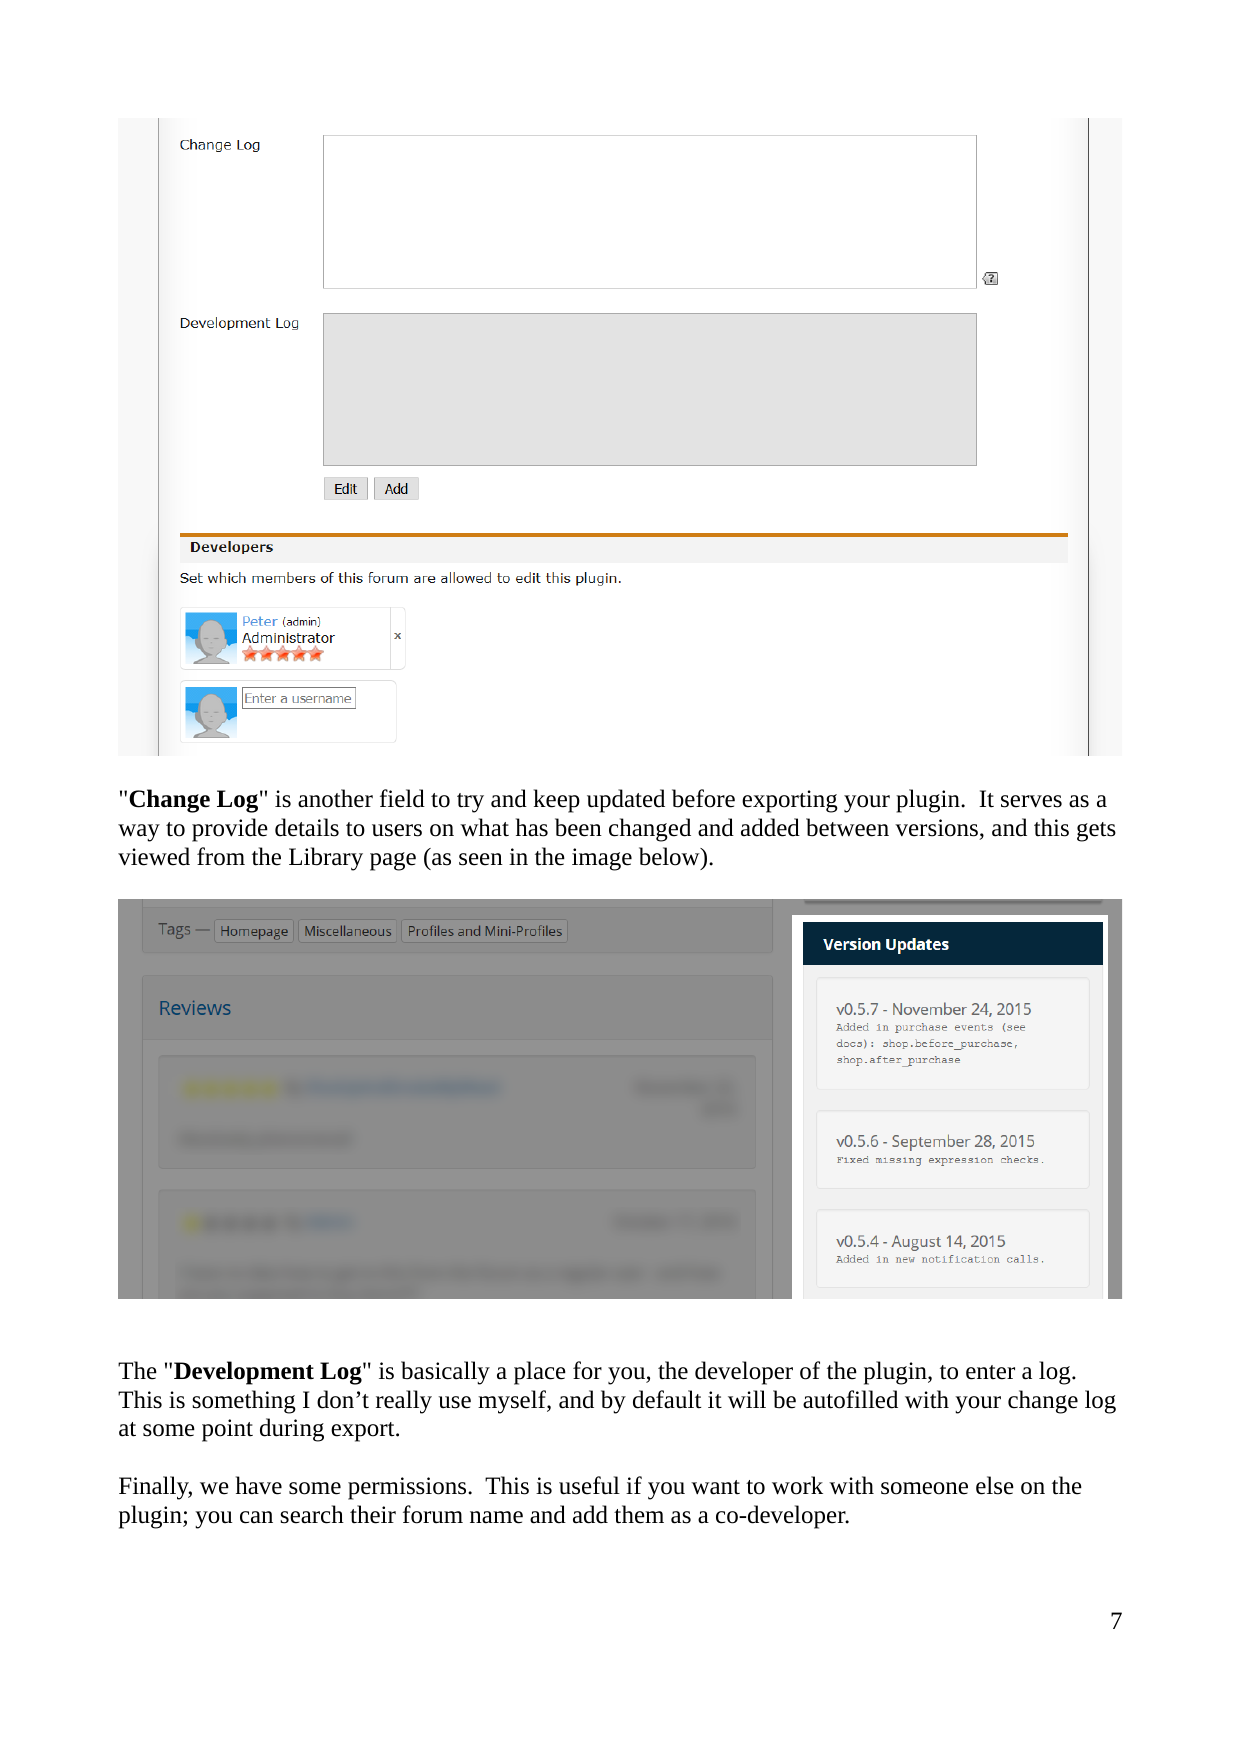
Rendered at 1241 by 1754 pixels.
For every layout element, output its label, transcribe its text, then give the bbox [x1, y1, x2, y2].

picture [118, 118, 1123, 756]
text The "Development Log" is basically a place for you, the developer of the plugin, to enter a log. This is something I don’t really use myself, and by default it will be autofilled with your change log at some point during export. [118, 1356, 1122, 1442]
text "Change Log" is another field to try and keep updated before exporting your plugin. It serves as a way to provide details to users on what has been changed and added between versions, and this gets viewed from the Library page (as seen in the image below). [118, 784, 1122, 870]
picture [118, 899, 1123, 1299]
text Finally, we have some permissions. This is useful if you want to work with someone else on the plugin; you can search their forum name and add them as a co-developer. [118, 1471, 1122, 1528]
